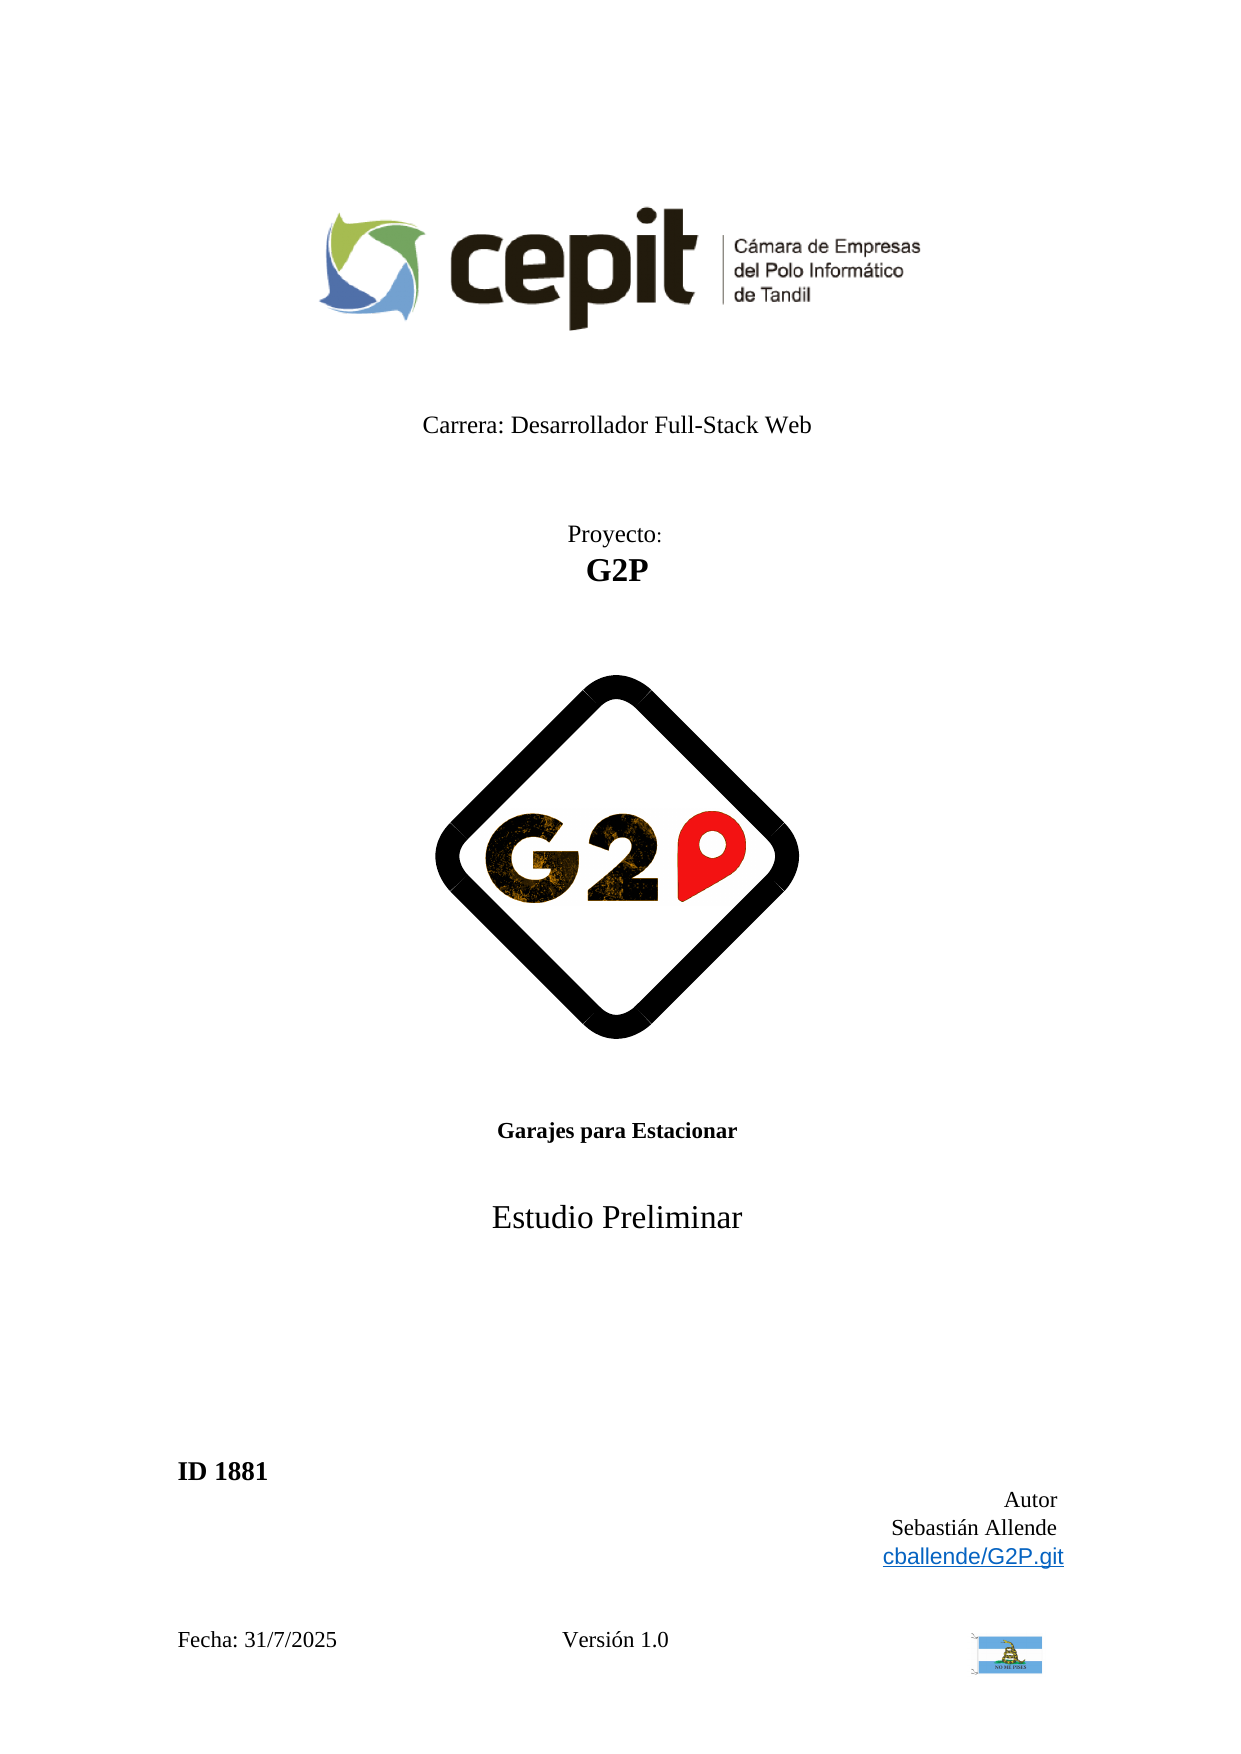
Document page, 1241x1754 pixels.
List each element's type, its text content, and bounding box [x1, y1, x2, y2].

picture [310, 206, 930, 331]
text Carrera: Desarrollador Full-Stack Web [177, 410, 1057, 439]
picture [480, 808, 760, 906]
subtitle ID 1881 [177, 1455, 1063, 1486]
text cballende/G2P.git [177, 1543, 1063, 1569]
text Garajes para Estacionar [177, 1118, 1057, 1170]
text Proyecto: [177, 519, 1057, 548]
text Sebastián Allende [177, 1514, 1057, 1541]
text G2P [177, 550, 1057, 588]
text Estudio Preliminar [177, 1198, 1057, 1236]
text Autor [177, 1486, 1057, 1512]
picture [967, 1631, 1046, 1677]
